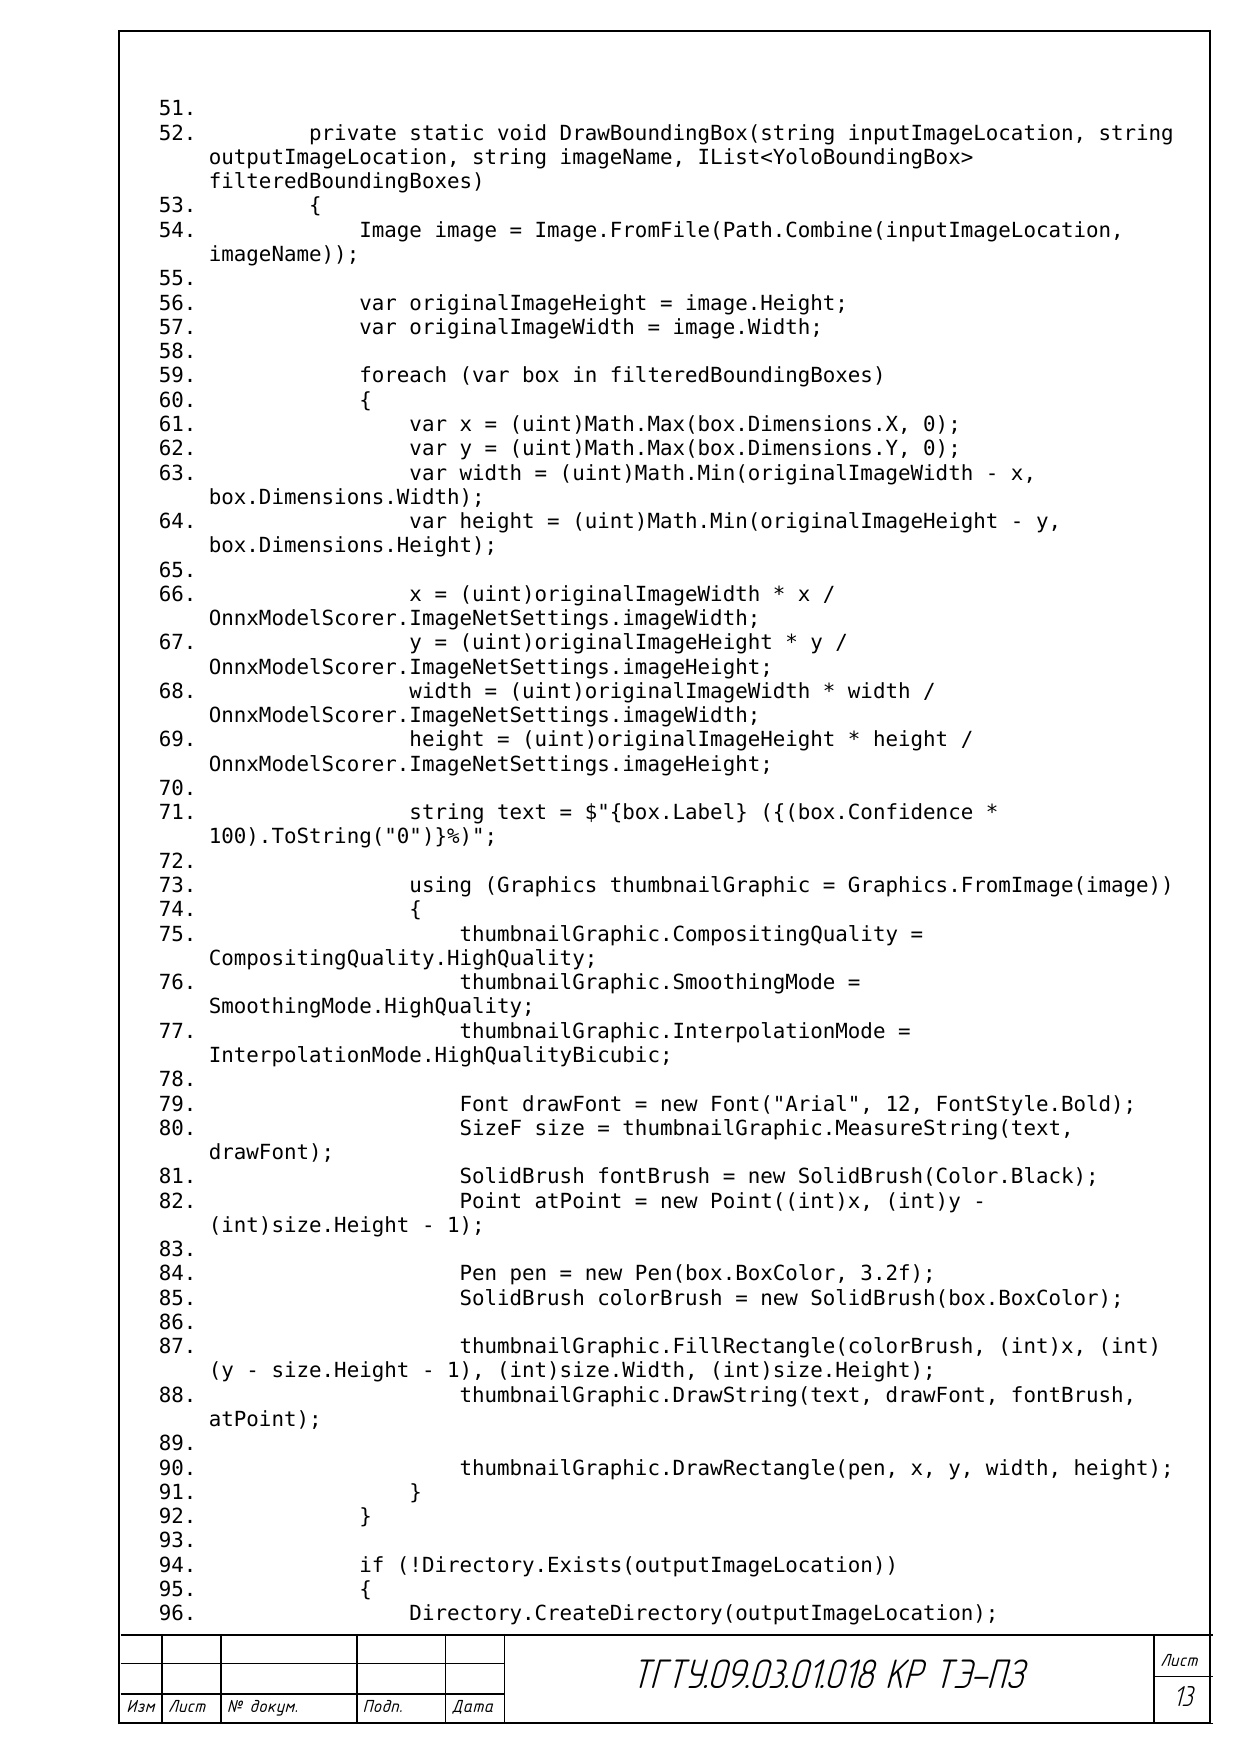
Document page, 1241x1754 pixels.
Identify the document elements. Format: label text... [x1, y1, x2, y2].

subtitle if (!Directory.Exists(outputImageLocation)) [209, 1553, 1179, 1577]
subtitle thumbnailGraphic.FillRectangle(colorBrush, (int)x, (int)(y - size.Height - 1), (int)size.Width, (int)size.Height); [209, 1334, 1179, 1383]
subtitle var height = (uint)Math.Min(originalImageHeight - y, box.Dimensions.Height); [209, 509, 1179, 558]
subtitle } [209, 1504, 1179, 1528]
subtitle } [209, 1480, 1179, 1504]
subtitle thumbnailGraphic.DrawRectangle(pen, x, y, width, height); [209, 1456, 1179, 1480]
subtitle thumbnailGraphic.SmoothingMode = SmoothingMode.HighQuality; [209, 970, 1179, 1019]
subtitle { [209, 897, 1179, 922]
subtitle width = (uint)originalImageWidth * width / OnnxModelScorer.ImageNetSettings.imageWidth; [209, 679, 1179, 727]
subtitle Image image = Image.FromFile(Path.Combine(inputImageLocation, imageName)); [209, 218, 1179, 266]
subtitle using (Graphics thumbnailGraphic = Graphics.FromImage(image)) [209, 873, 1179, 897]
subtitle thumbnailGraphic.CompositingQuality = CompositingQuality.HighQuality; [209, 922, 1179, 970]
subtitle x = (uint)originalImageWidth * x / OnnxModelScorer.ImageNetSettings.imageWidth; [209, 582, 1179, 630]
subtitle SolidBrush fontBrush = new SolidBrush(Color.Black); [209, 1164, 1179, 1189]
subtitle SizeF size = thumbnailGraphic.MeasureString(text, drawFont); [209, 1116, 1179, 1164]
subtitle { [209, 388, 1179, 412]
subtitle var y = (uint)Math.Max(box.Dimensions.Y, 0); [209, 436, 1179, 461]
subtitle thumbnailGraphic.InterpolationMode = InterpolationMode.HighQualityBicubic; [209, 1019, 1179, 1067]
subtitle Point atPoint = new Point((int)x, (int)y - (int)size.Height - 1); [209, 1189, 1179, 1237]
subtitle { [209, 1577, 1179, 1601]
subtitle var originalImageHeight = image.Height; [209, 291, 1179, 315]
subtitle Font drawFont = new Font("Arial", 12, FontStyle.Bold); [209, 1092, 1179, 1116]
subtitle SolidBrush colorBrush = new SolidBrush(box.BoxColor); [209, 1286, 1179, 1310]
subtitle private static void DrawBoundingBox(string inputImageLocation, string outputImageLocation, string imageName, IList<YoloBoundingBox> filteredBoundingBoxes) [209, 121, 1179, 193]
subtitle height = (uint)originalImageHeight * height / OnnxModelScorer.ImageNetSettings.imageHeight; [209, 727, 1179, 776]
subtitle var width = (uint)Math.Min(originalImageWidth - x, box.Dimensions.Width); [209, 461, 1179, 509]
subtitle thumbnailGraphic.DrawString(text, drawFont, fontBrush, atPoint); [209, 1383, 1179, 1431]
subtitle { [209, 193, 1179, 218]
subtitle Pen pen = new Pen(box.BoxColor, 3.2f); [209, 1261, 1179, 1286]
subtitle y = (uint)originalImageHeight * y / OnnxModelScorer.ImageNetSettings.imageHeight; [209, 630, 1179, 679]
subtitle foreach (var box in filteredBoundingBoxes) [209, 363, 1179, 388]
subtitle Directory.CreateDirectory(outputImageLocation); [209, 1601, 1179, 1626]
subtitle var originalImageWidth = image.Width; [209, 315, 1179, 339]
subtitle string text = $"{box.Label} ({(box.Confidence * 100).ToString("0")}%)"; [209, 800, 1179, 849]
subtitle var x = (uint)Math.Max(box.Dimensions.X, 0); [209, 412, 1179, 436]
